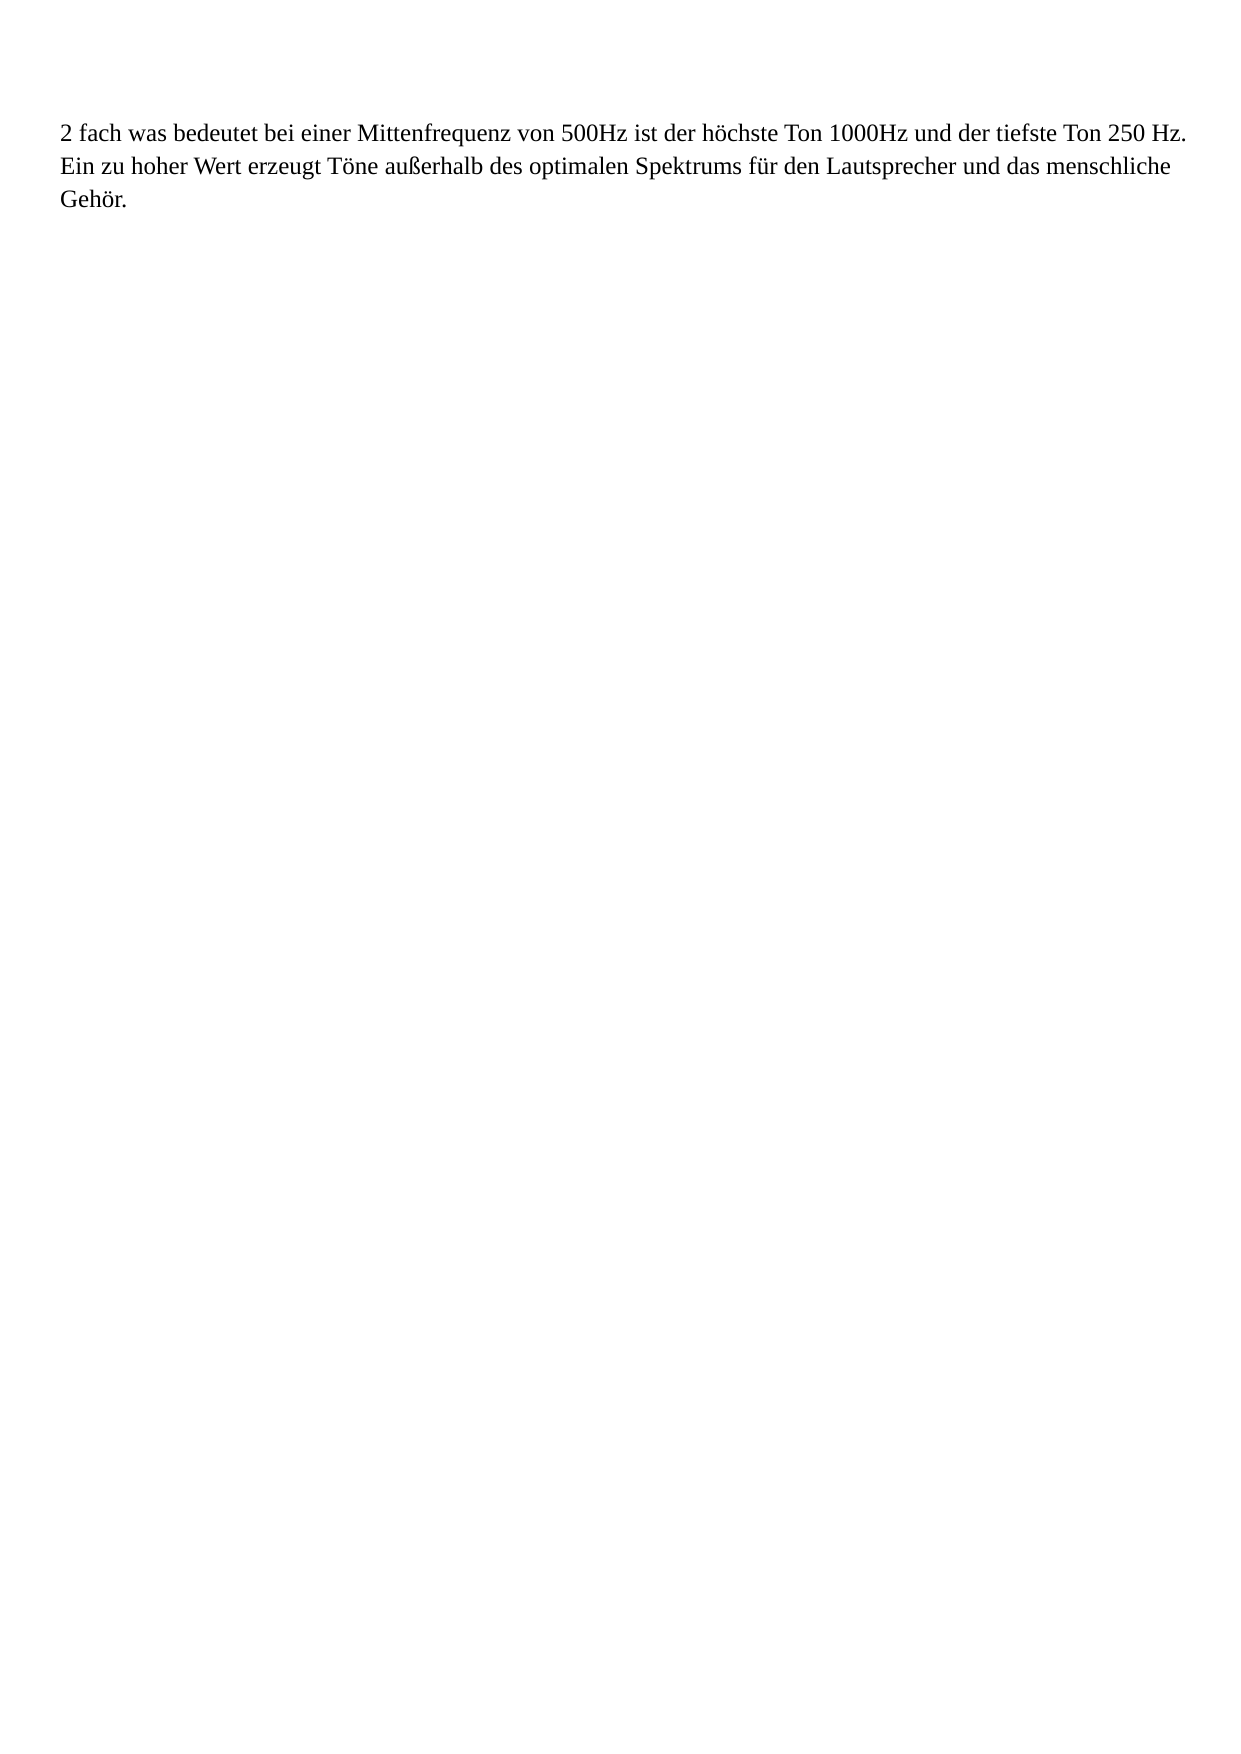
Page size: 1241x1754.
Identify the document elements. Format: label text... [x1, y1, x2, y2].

text 2 fach was bedeutet bei einer Mittenfrequenz von 500Hz ist der höchste Ton 1000Hz und der tiefste Ton 250 Hz. Ein zu hoher Wert erzeugt Töne außerhalb des optimalen Spektrums für den Lautsprecher und das menschliche Gehör. [60, 118, 1207, 213]
